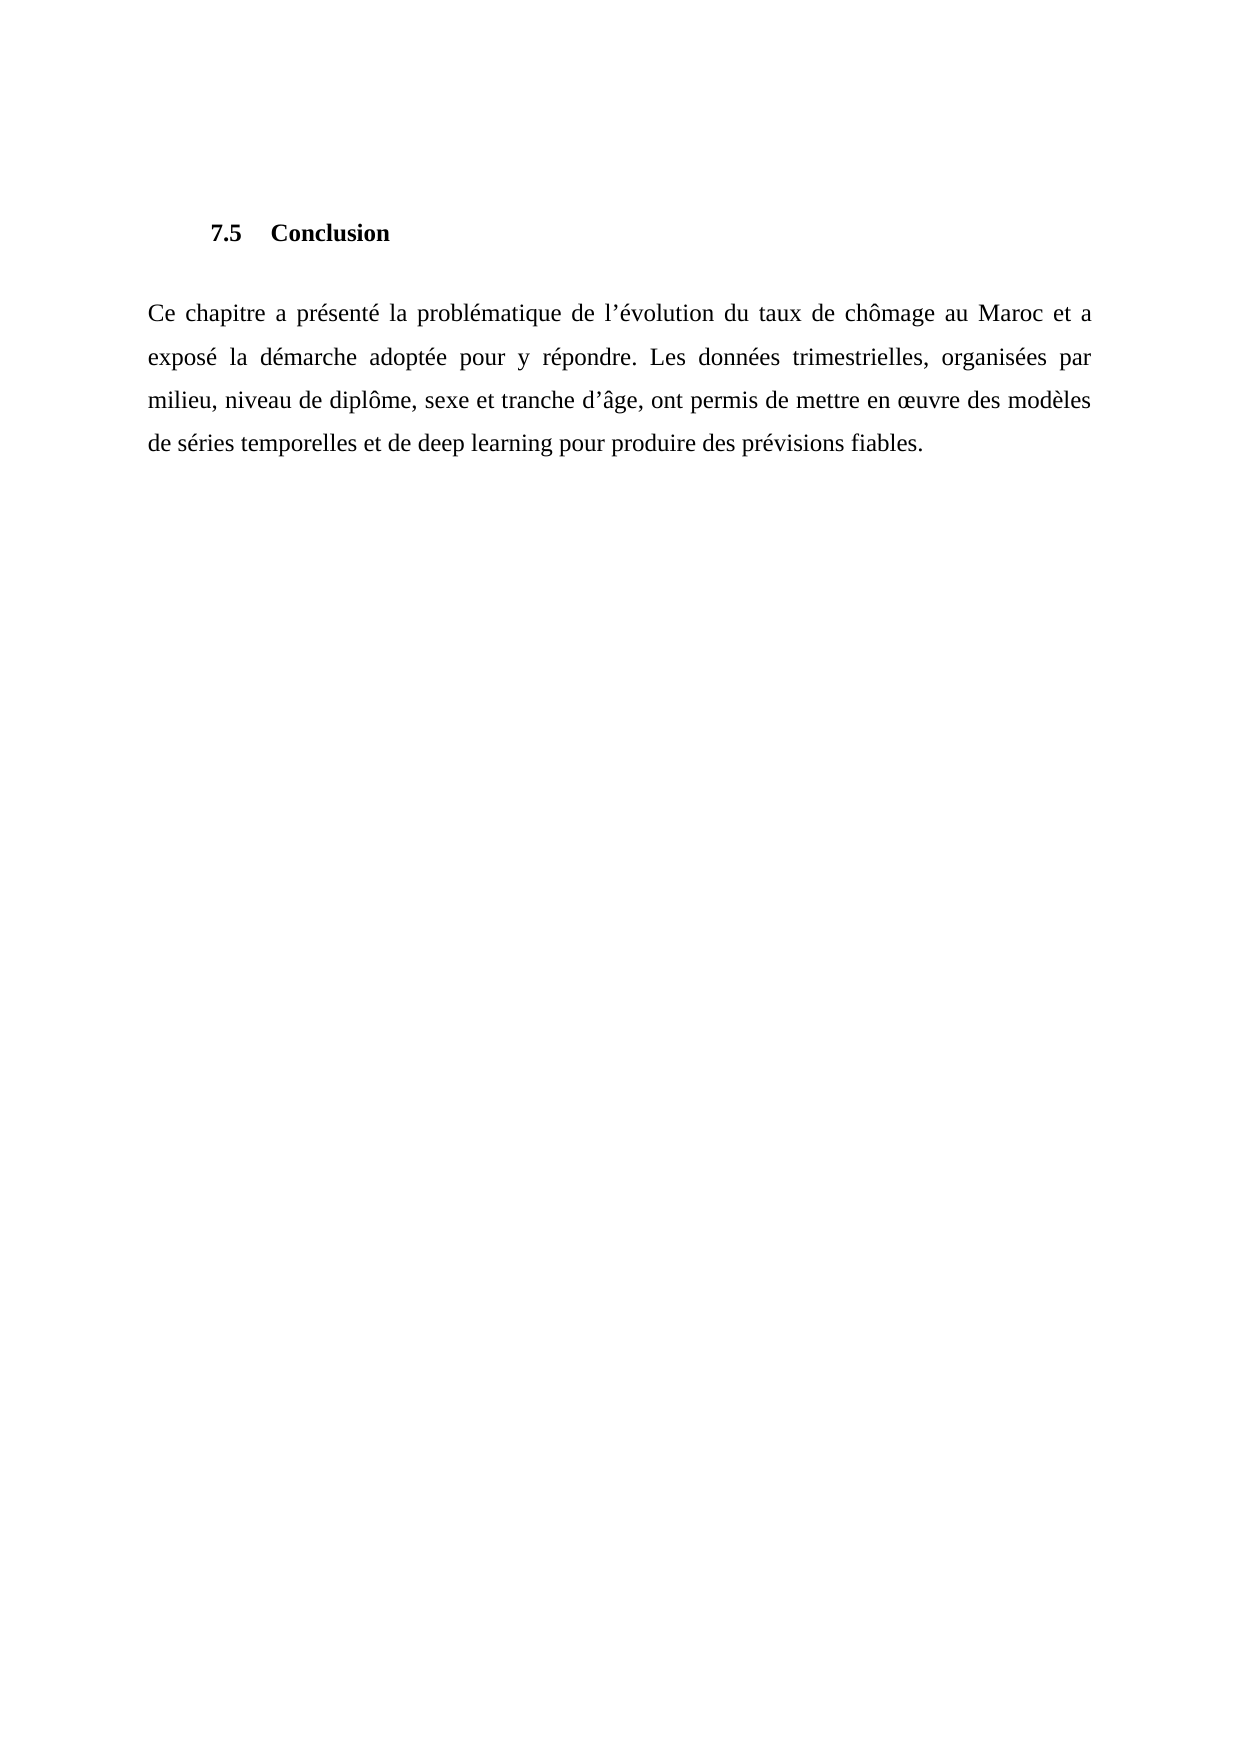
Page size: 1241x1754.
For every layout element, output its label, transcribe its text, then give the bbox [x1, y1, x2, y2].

subtitle Conclusion [210, 218, 1093, 247]
text Ce chapitre a présenté la problématique de l’évolution du taux de chômage au Maroc et a exposé la démarche adoptée pour y répondre. Les données trimestrielles, organisées par milieu, niveau de diplôme, sexe et tranche d’âge, ont permis de mettre en œuvre des modèles de séries temporelles et de deep learning pour produire des prévisions fiables. [148, 298, 1093, 457]
